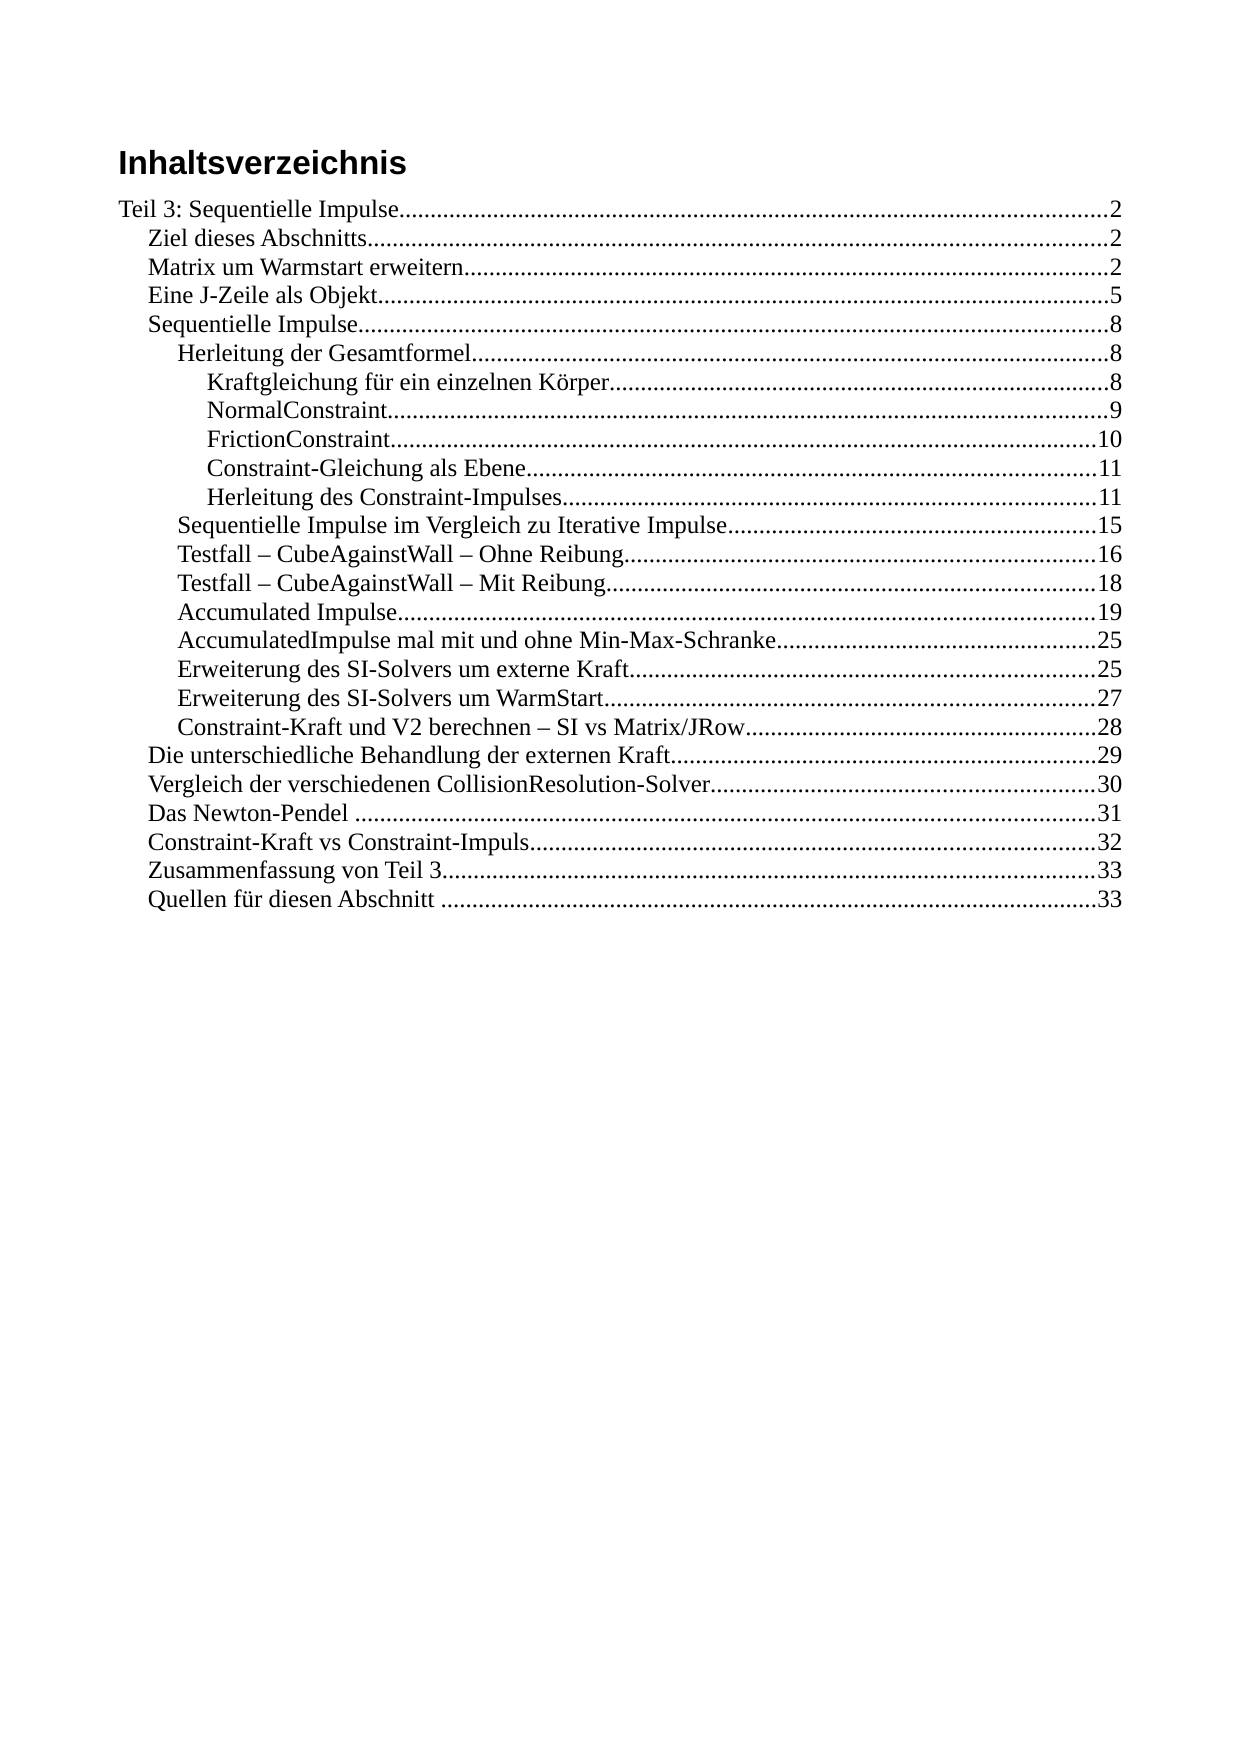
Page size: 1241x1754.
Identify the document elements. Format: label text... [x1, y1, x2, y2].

text Vergleich der verschiedenen CollisionResolution-Solver 30 [148, 769, 1122, 798]
text Matrix um Warmstart erweitern 2 [148, 252, 1122, 280]
text Zusammenfassung von Teil 3 33 [148, 855, 1122, 884]
text Erweiterung des SI-Solvers um externe Kraft 25 [177, 654, 1122, 683]
text Die unterschiedliche Behandlung der externen Kraft 29 [148, 740, 1122, 769]
text Sequentielle Impulse im Vergleich zu Iterative Impulse 15 [177, 510, 1122, 539]
text Teil 3: Sequentielle Impulse 2 [118, 194, 1122, 223]
text Quellen für diesen Abschnitt 33 [148, 884, 1122, 913]
subtitle Inhaltsverzeichnis [118, 143, 1122, 182]
text AccumulatedImpulse mal mit und ohne Min-Max-Schranke 25 [177, 625, 1122, 654]
text NormalConstraint 9 [207, 395, 1122, 424]
text Constraint-Gleichung als Ebene 11 [207, 453, 1122, 482]
text Ziel dieses Abschnitts 2 [148, 223, 1122, 252]
text Herleitung des Constraint-Impulses 11 [207, 482, 1122, 510]
text Constraint-Kraft und V2 berechnen – SI vs Matrix/JRow 28 [177, 712, 1122, 740]
text Sequentielle Impulse 8 [148, 309, 1122, 338]
text FrictionConstraint 10 [207, 424, 1122, 453]
text Constraint-Kraft vs Constraint-Impuls 32 [148, 827, 1122, 855]
text Testfall – CubeAgainstWall – Mit Reibung 18 [177, 568, 1122, 597]
text Das Newton-Pendel 31 [148, 798, 1122, 827]
text Eine J-Zeile als Objekt 5 [148, 280, 1122, 309]
text Herleitung der Gesamtformel 8 [177, 338, 1122, 367]
text Testfall – CubeAgainstWall – Ohne Reibung 16 [177, 539, 1122, 568]
text Erweiterung des SI-Solvers um WarmStart 27 [177, 683, 1122, 712]
text Accumulated Impulse 19 [177, 597, 1122, 625]
text Kraftgleichung für ein einzelnen Körper 8 [207, 367, 1122, 395]
